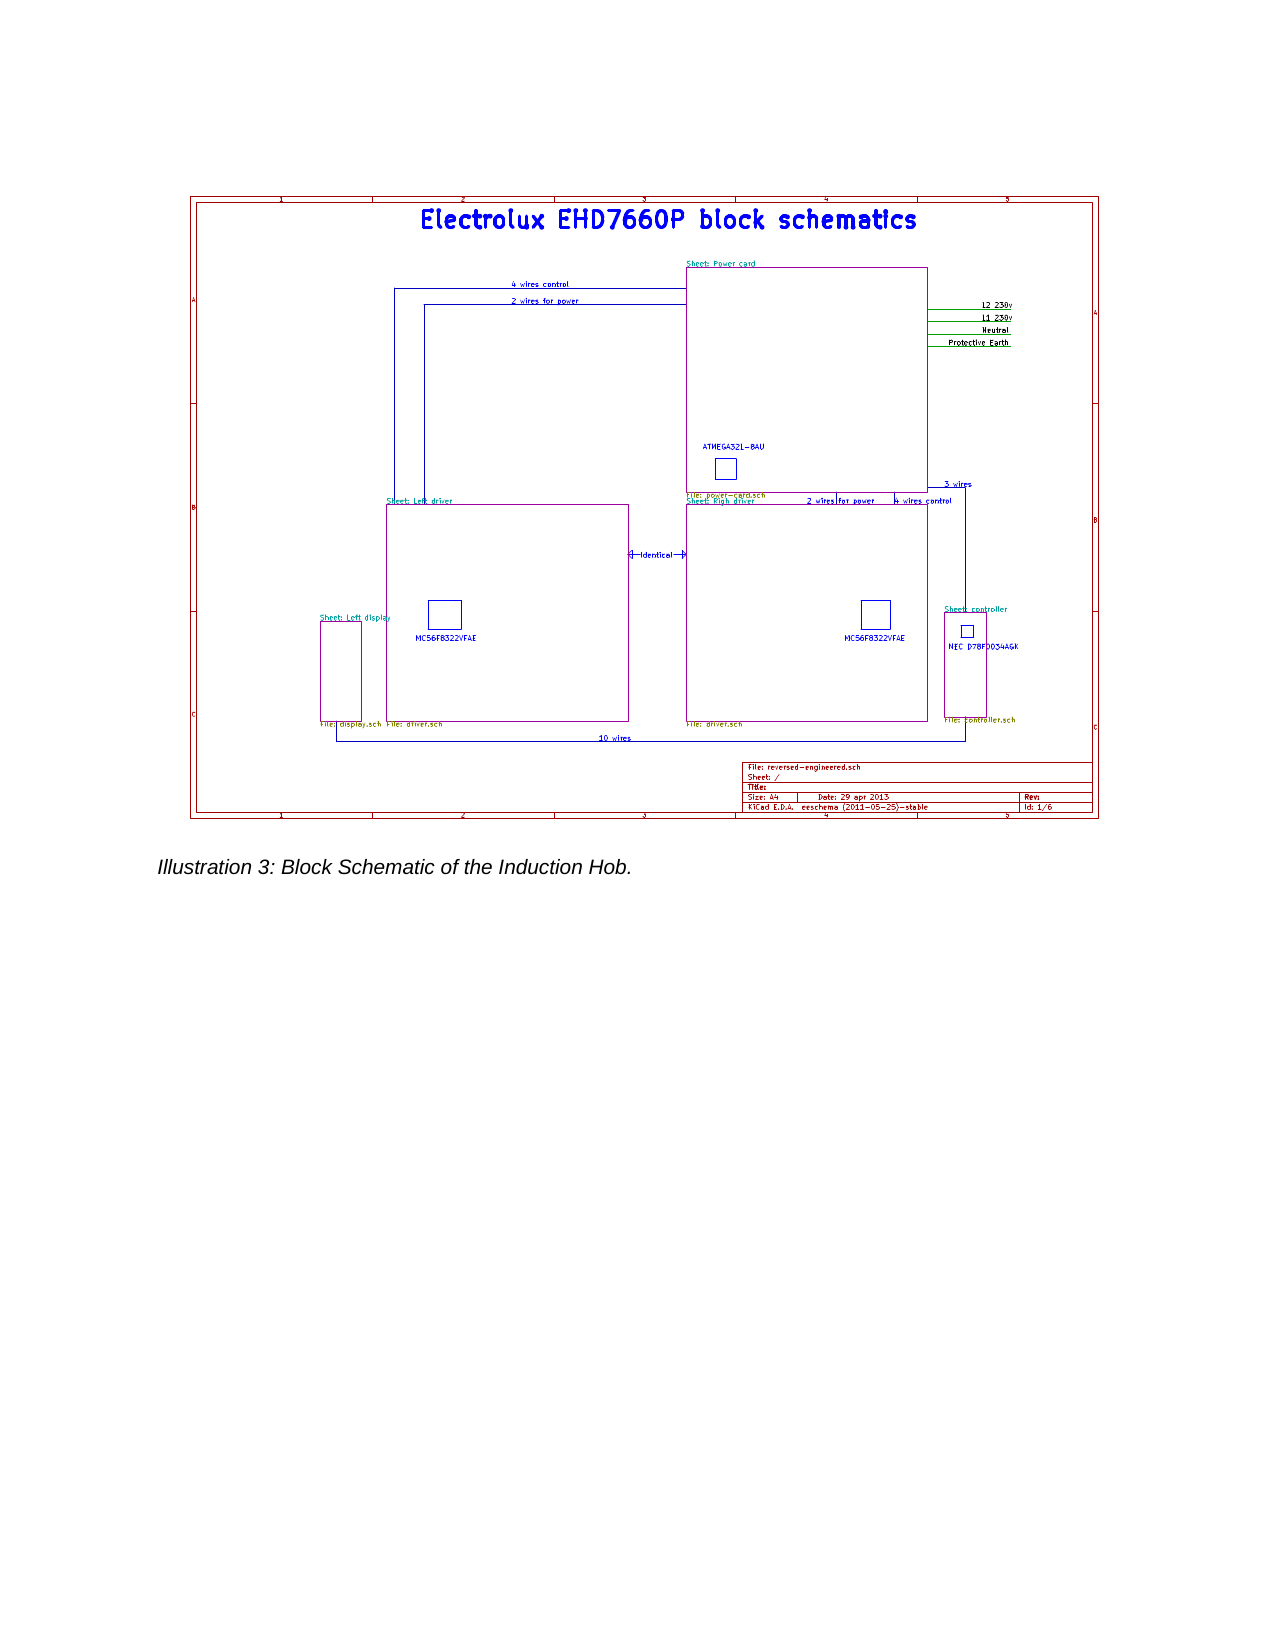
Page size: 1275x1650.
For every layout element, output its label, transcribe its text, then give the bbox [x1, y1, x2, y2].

text [157, 150, 1132, 162]
text Illustration 3: Block Schematic of the Induction Hob. [157, 162, 1132, 878]
